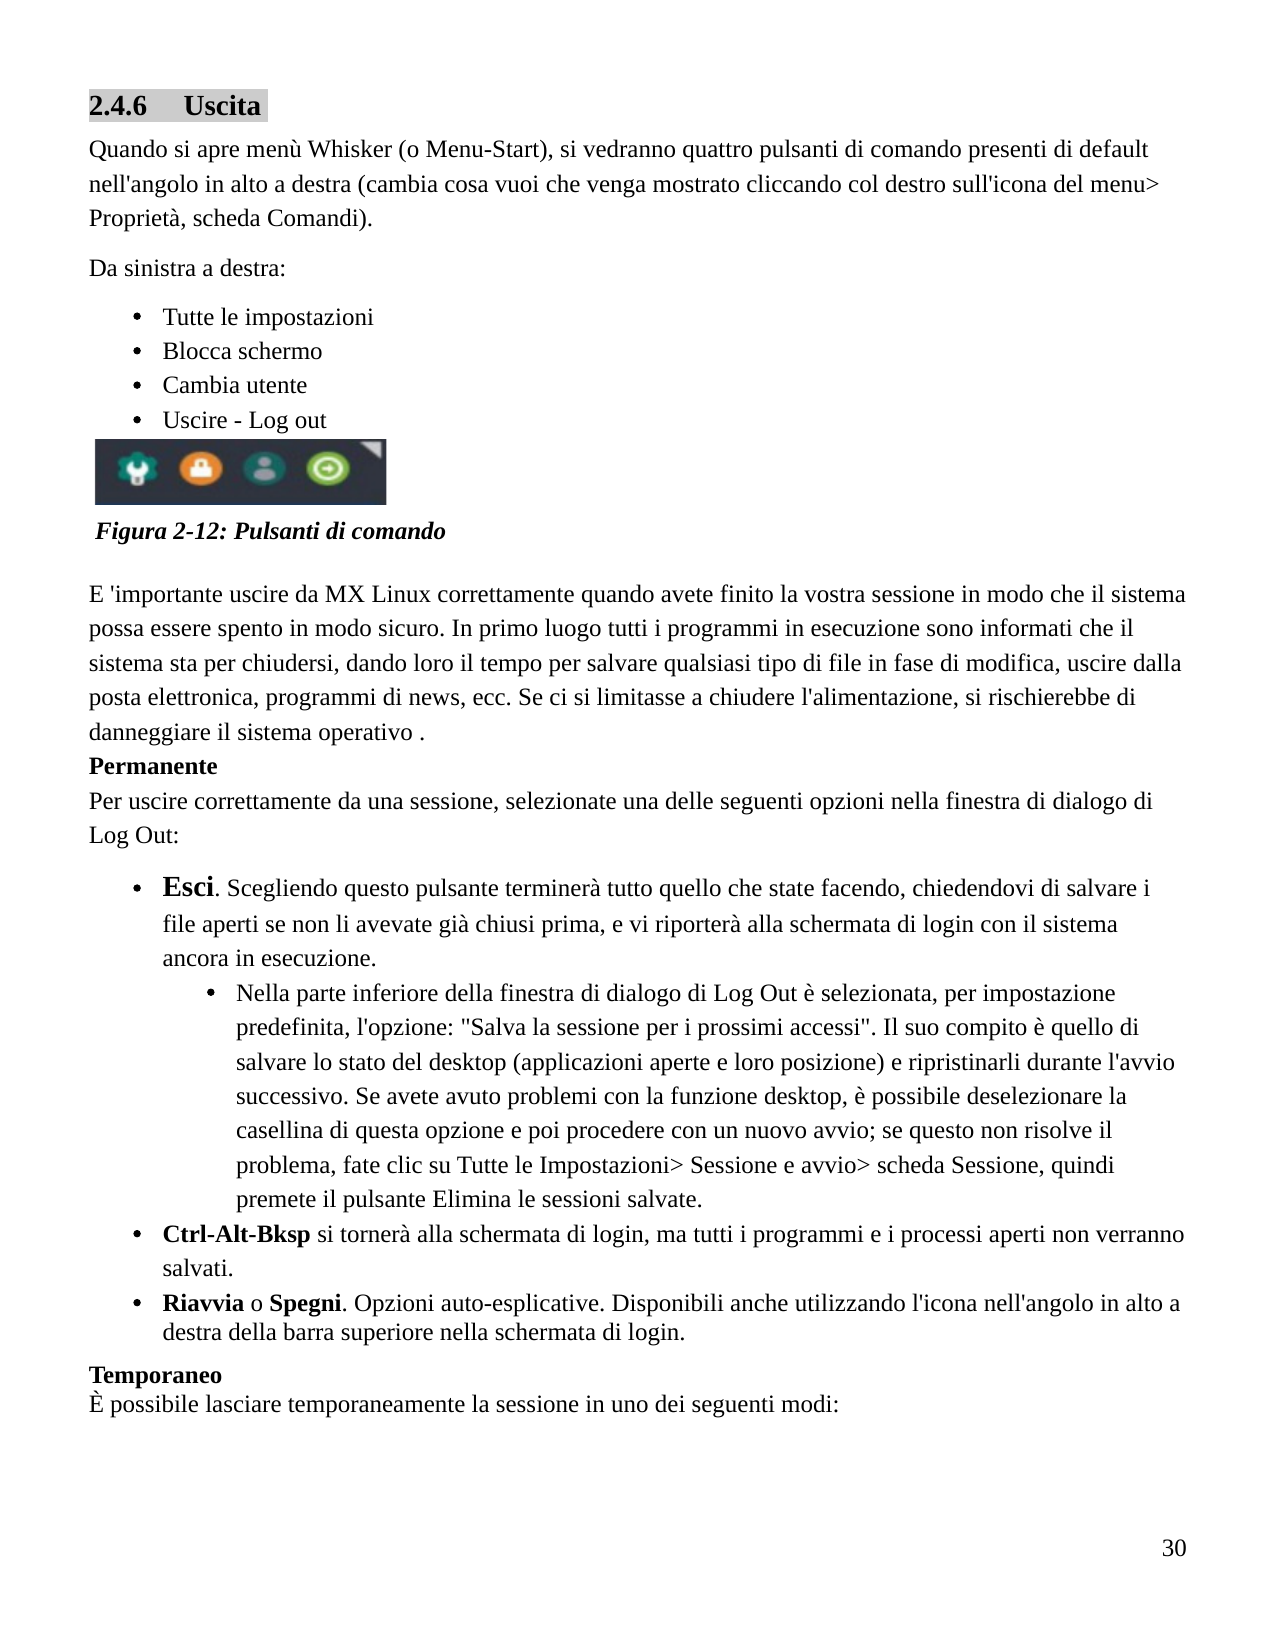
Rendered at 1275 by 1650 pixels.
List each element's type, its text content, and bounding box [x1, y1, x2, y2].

text È possibile lasciare temporaneamente la sessione in uno dei seguenti modi: [88, 1389, 1186, 1418]
list Riavvia o Spegni. Opzioni auto-esplicative. Disponibili anche utilizzando l'icona nell'angolo in alto a destra della barra superiore nella schermata di login. [133, 1288, 1186, 1346]
text Permanente [88, 751, 1186, 780]
text Da sinistra a destra: [88, 253, 1186, 281]
list Nella parte inferiore della finestra di dialogo di Log Out è selezionata, per impostazione predefinita, l'opzione: "Salva la sessione per i prossimi accessi". Il suo compito è quello di salvare lo stato del desktop (applicazioni aperte e loro posizione) e ripristinarli durante l'avvio successivo. Se avete avuto problemi con la funzione desktop, è possibile deselezionare la casellina di questa opzione e poi procedere con un nuovo avvio; se questo non risolve il problema, fate clic su Tutte le Impostazioni> Sessione e avvio> scheda Sessione, quindi premete il pulsante Elimina le sessioni salvate. [206, 978, 1186, 1213]
text E 'importante uscire da MX Linux correttamente quando avete finito la vostra sessione in modo che il sistema possa essere spento in modo sicuro. In primo luogo tutti i programmi in esecuzione sono informati che il sistema sta per chiudersi, dando loro il tempo per salvare qualsiasi tipo di file in fase di modifica, uscire dalla posta elettronica, programmi di news, ecc. Se ci si limitasse a chiudere l'alimentazione, si rischierebbe di danneggiare il sistema operativo . [88, 579, 1186, 746]
text Temporaneo [88, 1360, 1186, 1389]
text Quando si apre menù Whisker (o Menu-Start), si vedranno quattro pulsanti di comando presenti di default nell'angolo in alto a destra (cambia cosa vuoi che venga mostrato cliccando col destro sull'icona del menu> Proprietà, scheda Comandi). [88, 134, 1186, 232]
list Uscire - Log out [133, 405, 1186, 434]
list Cambia utente [133, 371, 1186, 399]
text Per uscire correttamente da una sessione, selezionate una delle seguenti opzioni nella finestra di dialogo di Log Out: [88, 786, 1186, 849]
picture [94, 439, 387, 505]
list Blocca schermo [133, 336, 1186, 365]
text Figura 2-12: Pulsanti di comando [88, 516, 1186, 544]
list Tutte le impostazioni [133, 302, 1186, 330]
list Esci. Scegliendo questo pulsante terminerà tutto quello che state facendo, chiedendovi di salvare i file aperti se non li avevate già chiusi prima, e vi riporterà alla schermata di login con il sistema ancora in esecuzione. [133, 869, 1186, 972]
list Ctrl-Alt-Bksp si tornerà alla schermata di login, ma tutti i programmi e i processi aperti non verranno salvati. [133, 1219, 1186, 1282]
subtitle 2.4.6 Uscita [88, 88, 1186, 122]
